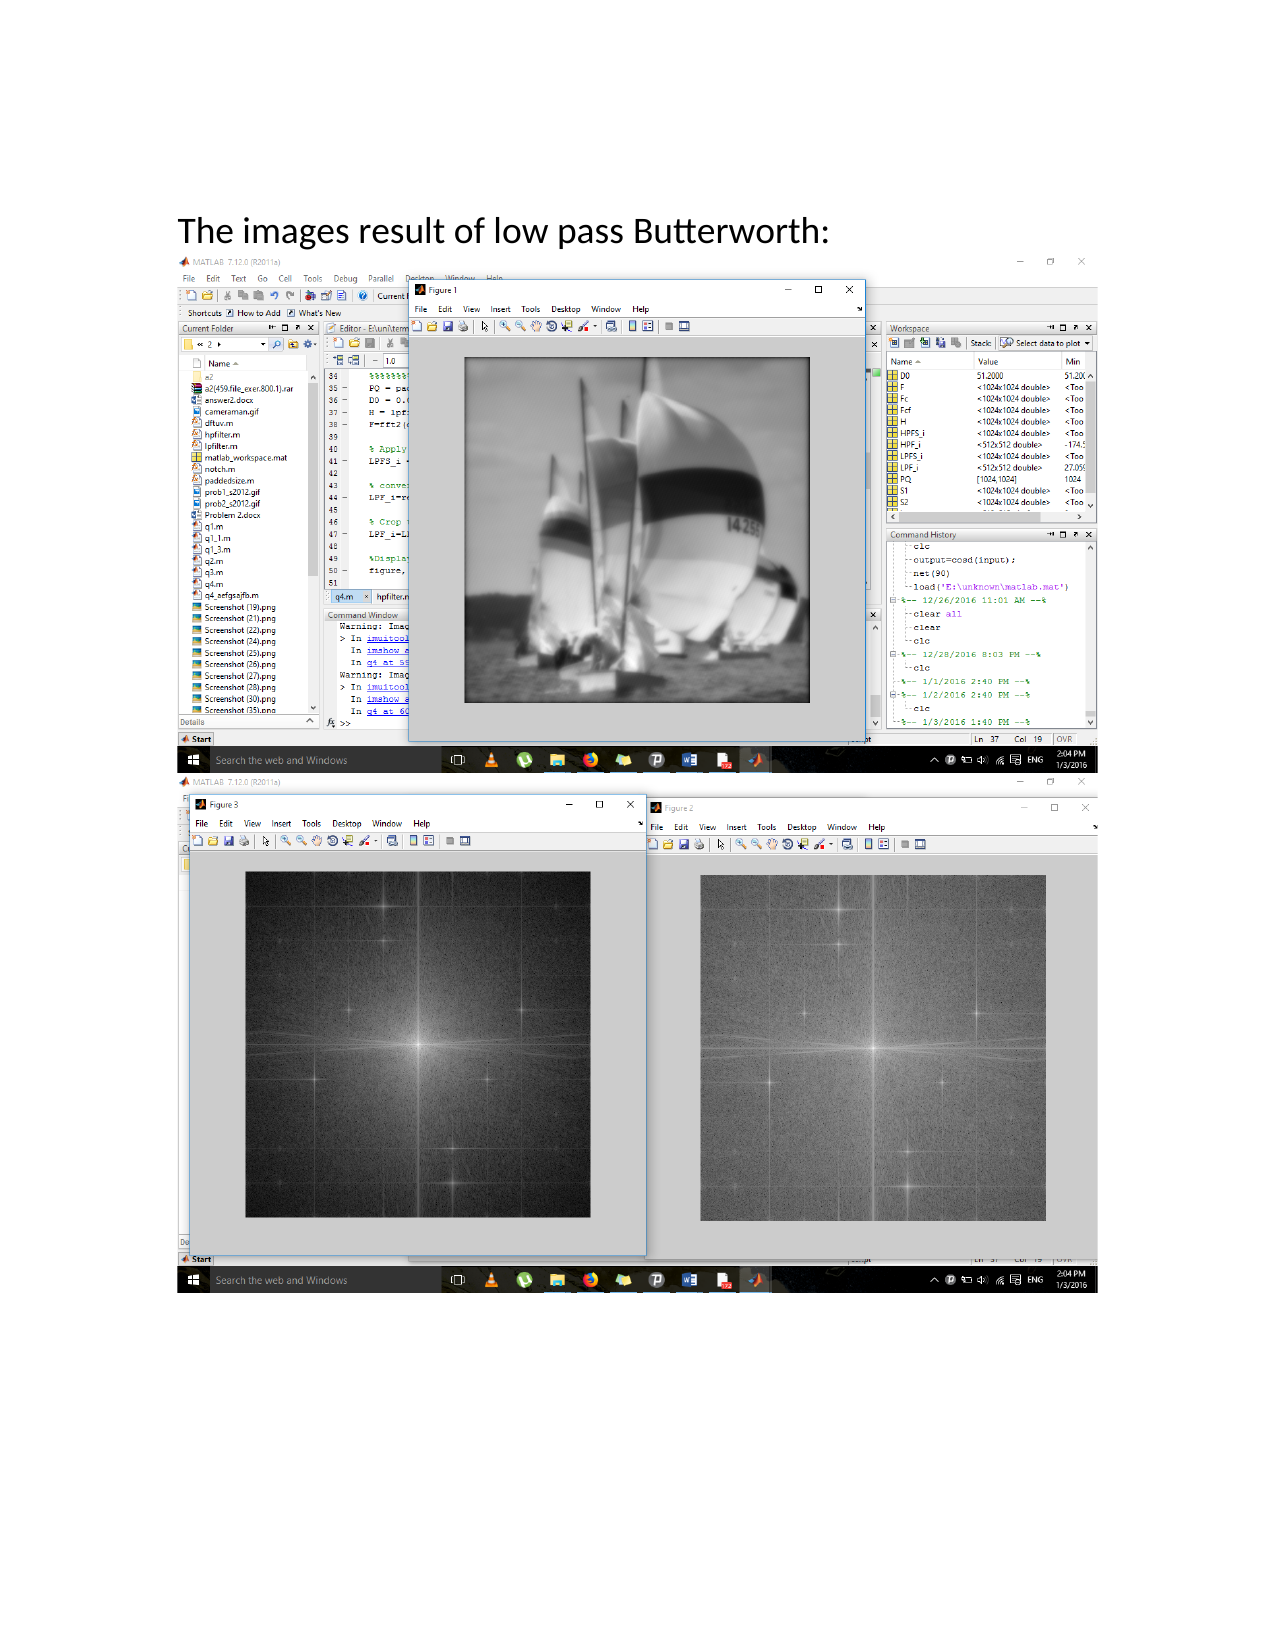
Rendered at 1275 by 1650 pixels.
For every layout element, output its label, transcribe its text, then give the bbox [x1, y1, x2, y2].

picture [177, 775, 1098, 1293]
text The images result of low pass Butterworth: [177, 207, 1098, 254]
picture [177, 254, 1098, 773]
